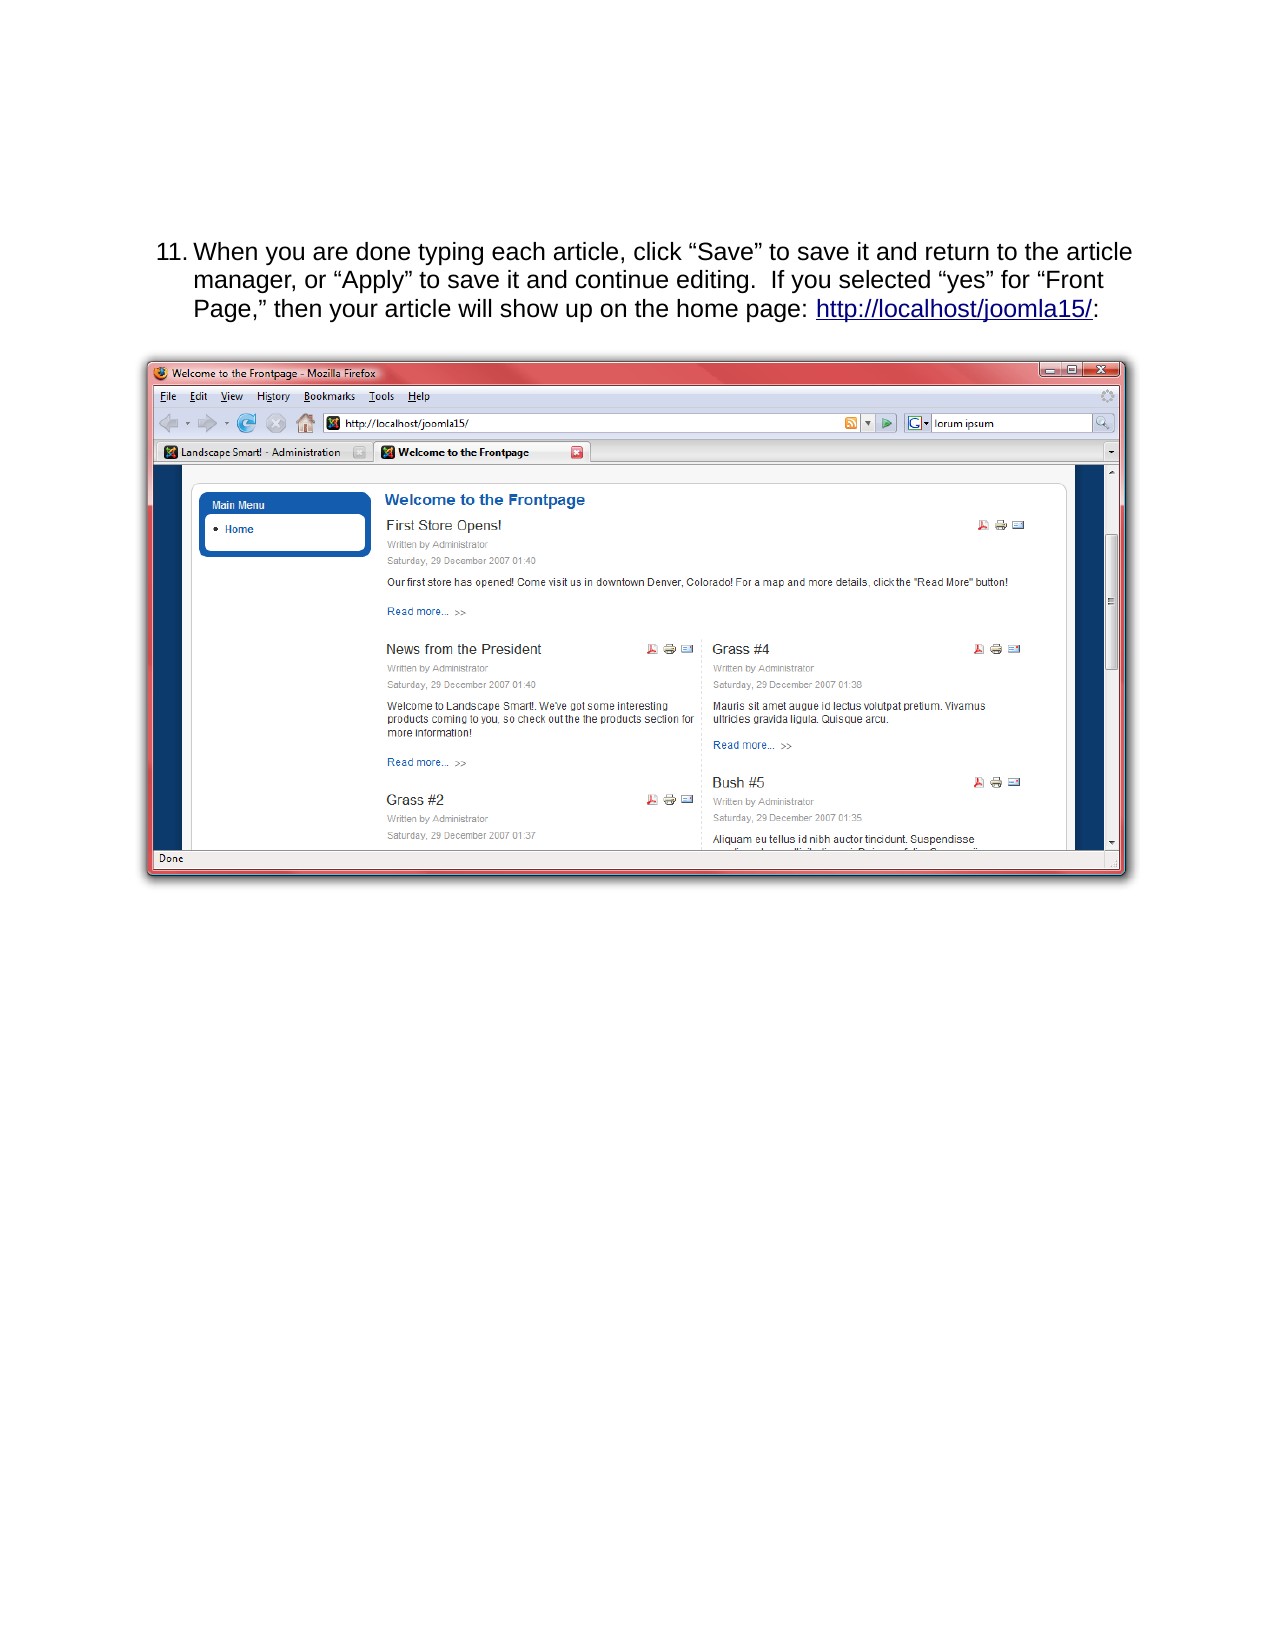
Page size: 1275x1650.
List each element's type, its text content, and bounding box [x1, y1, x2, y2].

list When you are done typing each article, click “Save” to save it and return to the article manager, or “Apply” to save it and continue editing. If you selected “yes” for “Front Page,” then your article will show up on the home page: http://localhost/joomla15/: [156, 237, 1157, 323]
picture [134, 349, 1141, 891]
